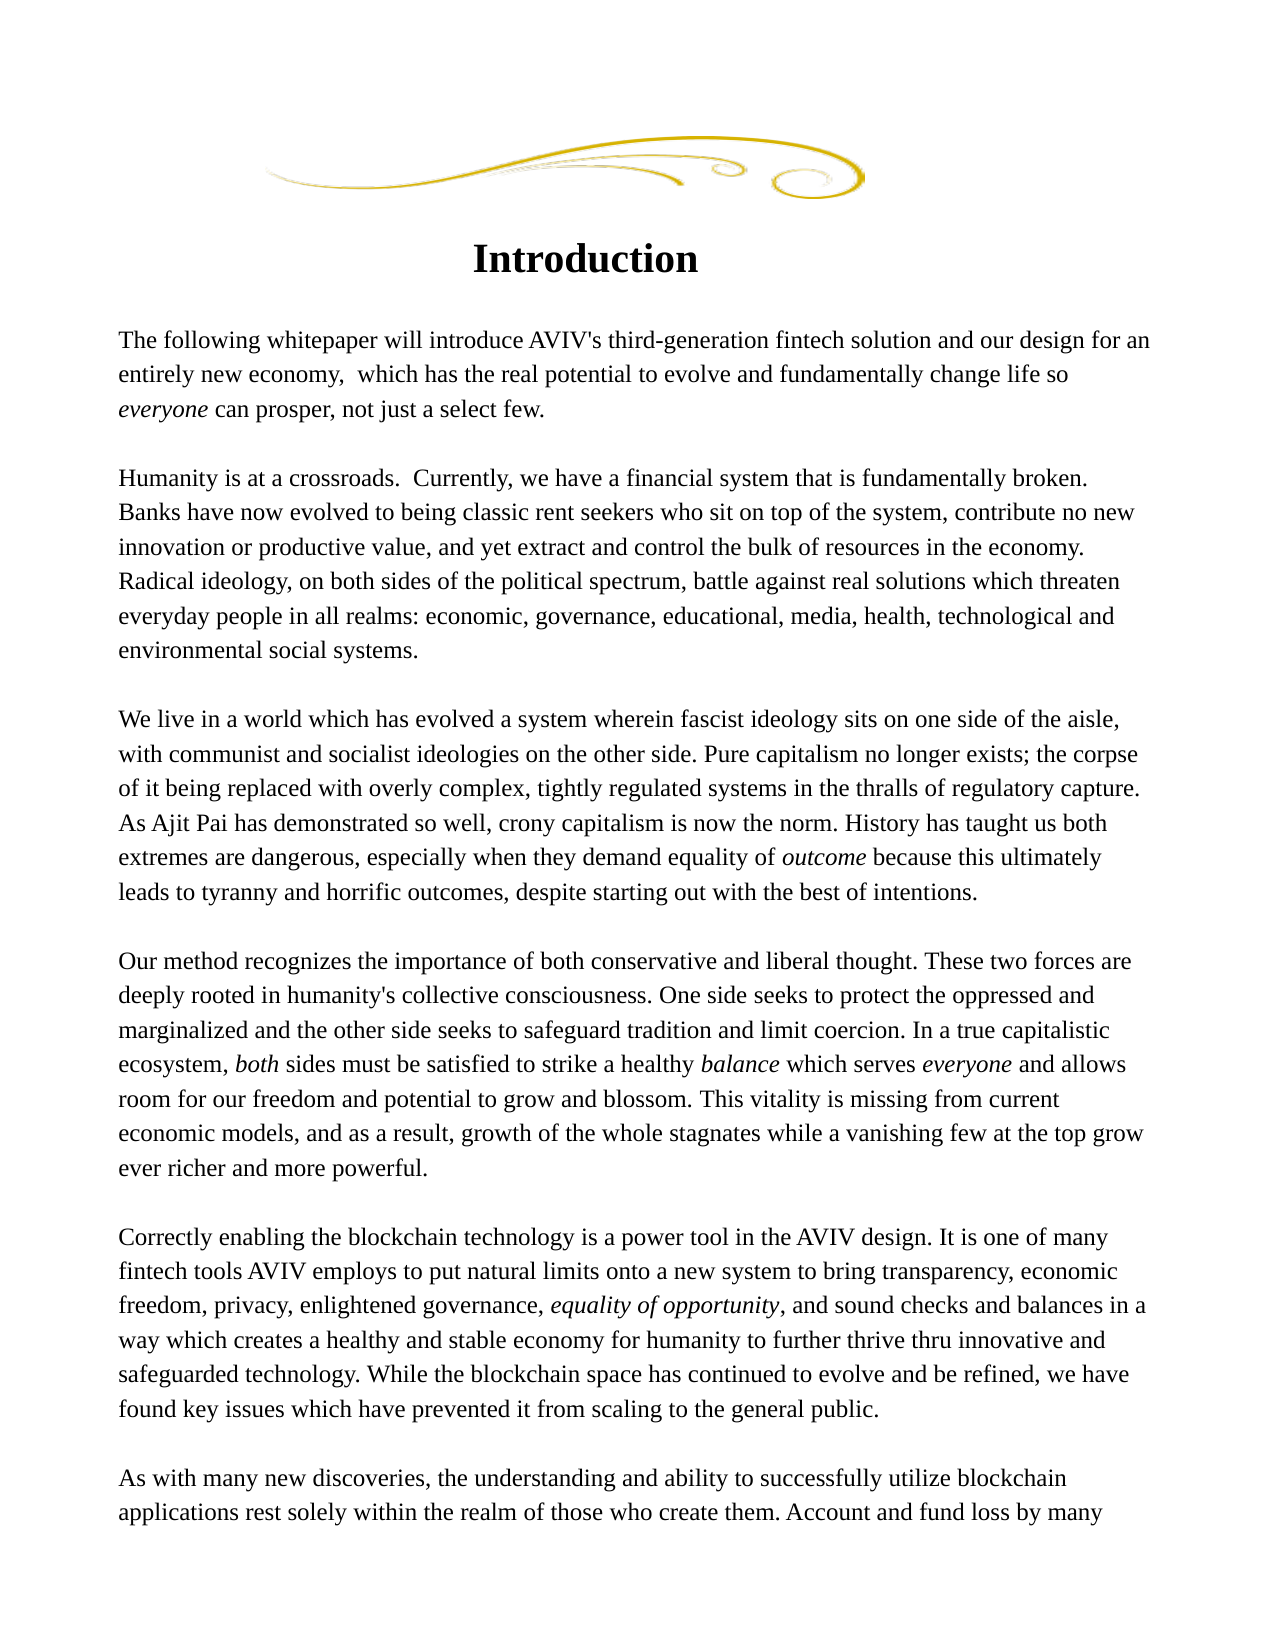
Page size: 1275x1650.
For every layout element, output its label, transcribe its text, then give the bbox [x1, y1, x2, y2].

text We live in a world which has evolved a system wherein fascist ideology sits on one side of the aisle, with communist and socialist ideologies on the other side. Pure capitalism no longer exists; the corpse of it being replaced with overly complex, tightly regulated systems in the thralls of regulatory capture. As Ajit Pai has demonstrated so well, crony capitalism is now the norm. History has taught us both extremes are dangerous, especially when they demand equality of outcome because this ultimately leads to tyranny and horrific outcomes, despite starting out with the best of intentions. [118, 704, 1157, 906]
text Introduction [118, 233, 1157, 281]
picture [265, 136, 865, 199]
text Humanity is at a crossroads. Currently, we have a financial system that is fundamentally broken. Banks have now evolved to being classic rent seekers who sit on top of the system, contribute no new innovation or productive value, and yet extract and control the bulk of resources in the economy. Radical ideology, on both sides of the political spectrum, battle against real solutions which threaten everyday people in all realms: economic, governance, educational, media, health, technological and environmental social systems. [118, 463, 1157, 664]
text As with many new discoveries, the understanding and ability to successfully utilize blockchain applications rest solely within the realm of those who create them. Account and fund loss by many [118, 1463, 1157, 1526]
text Our method recognizes the importance of both conservative and liberal thought. These two forces are deeply rooted in humanity's collective consciousness. One side seeks to protect the oppressed and marginalized and the other side seeks to safeguard tradition and limit coercion. In a true capitalistic ecosystem, both sides must be satisfied to strike a healthy balance which serves everyone and allows room for our freedom and potential to grow and blossom. This vitality is missing from current economic models, and as a result, growth of the whole stagnates while a vanishing few at the top grow ever richer and more powerful. [118, 946, 1157, 1181]
text The following whitepaper will introduce AVIV's third-generation fintech solution and our design for an entirely new economy, which has the real potential to evolve and fundamentally change life so everyone can prosper, not just a select few. [118, 325, 1157, 423]
text Correctly enabling the blockchain technology is a power tool in the AVIV design. It is one of many fintech tools AVIV employs to put natural limits onto a new system to bring transparency, economic freedom, privacy, enlightened governance, equality of opportunity, and sound checks and balances in a way which creates a healthy and stable economy for humanity to further thrive thru innovative and safeguarded technology. While the blockchain space has continued to evolve and be refined, we have found key issues which have prevented it from scaling to the general public. [118, 1222, 1157, 1423]
